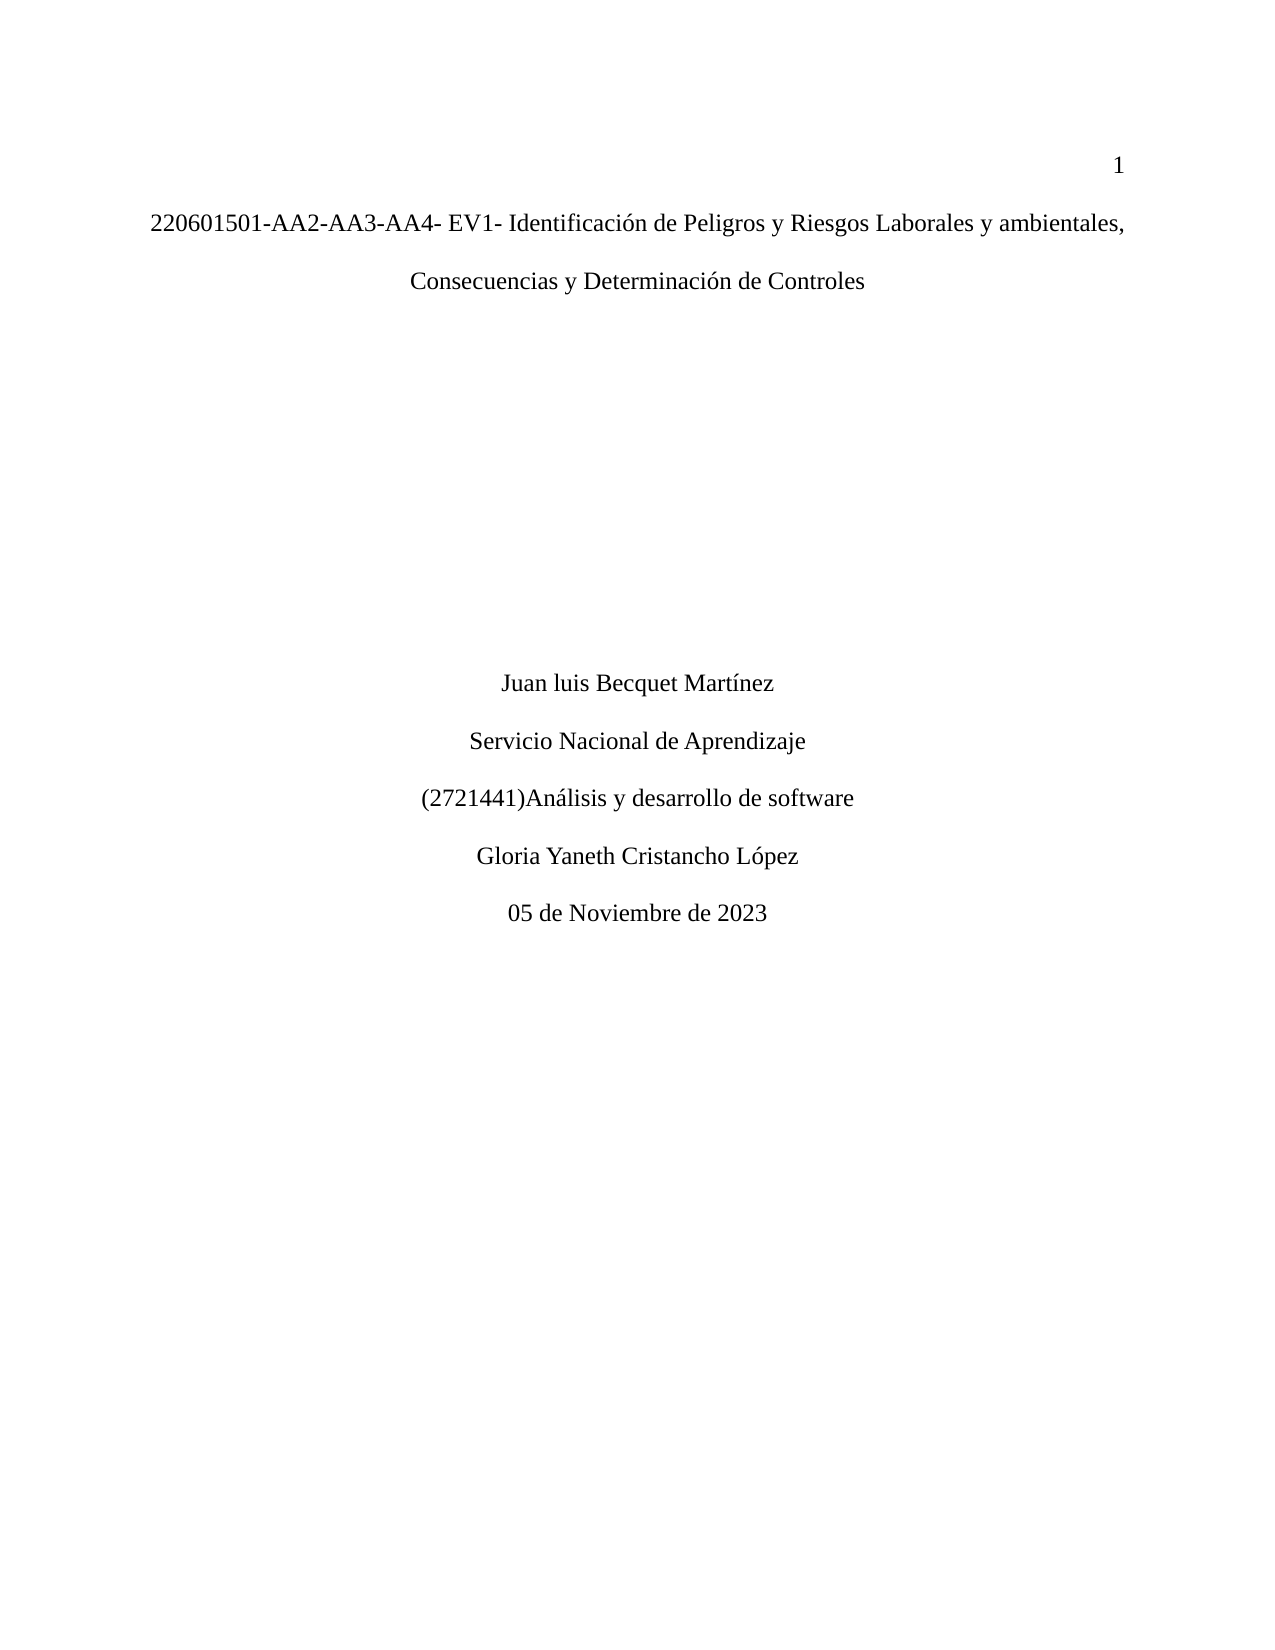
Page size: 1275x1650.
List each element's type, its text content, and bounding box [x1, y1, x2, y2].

text 05 de Noviembre de 2023 [150, 898, 1125, 927]
text Juan luis Becquet Martínez [150, 668, 1125, 697]
text 220601501-AA2-AA3-AA4- EV1- Identificación de Peligros y Riesgos Laborales y ambientales, Consecuencias y Determinación de Controles [150, 208, 1125, 294]
text (2721441)Análisis y desarrollo de software [150, 783, 1125, 812]
text Gloria Yaneth Cristancho López [150, 841, 1125, 869]
text Servicio Nacional de Aprendizaje [150, 726, 1125, 754]
